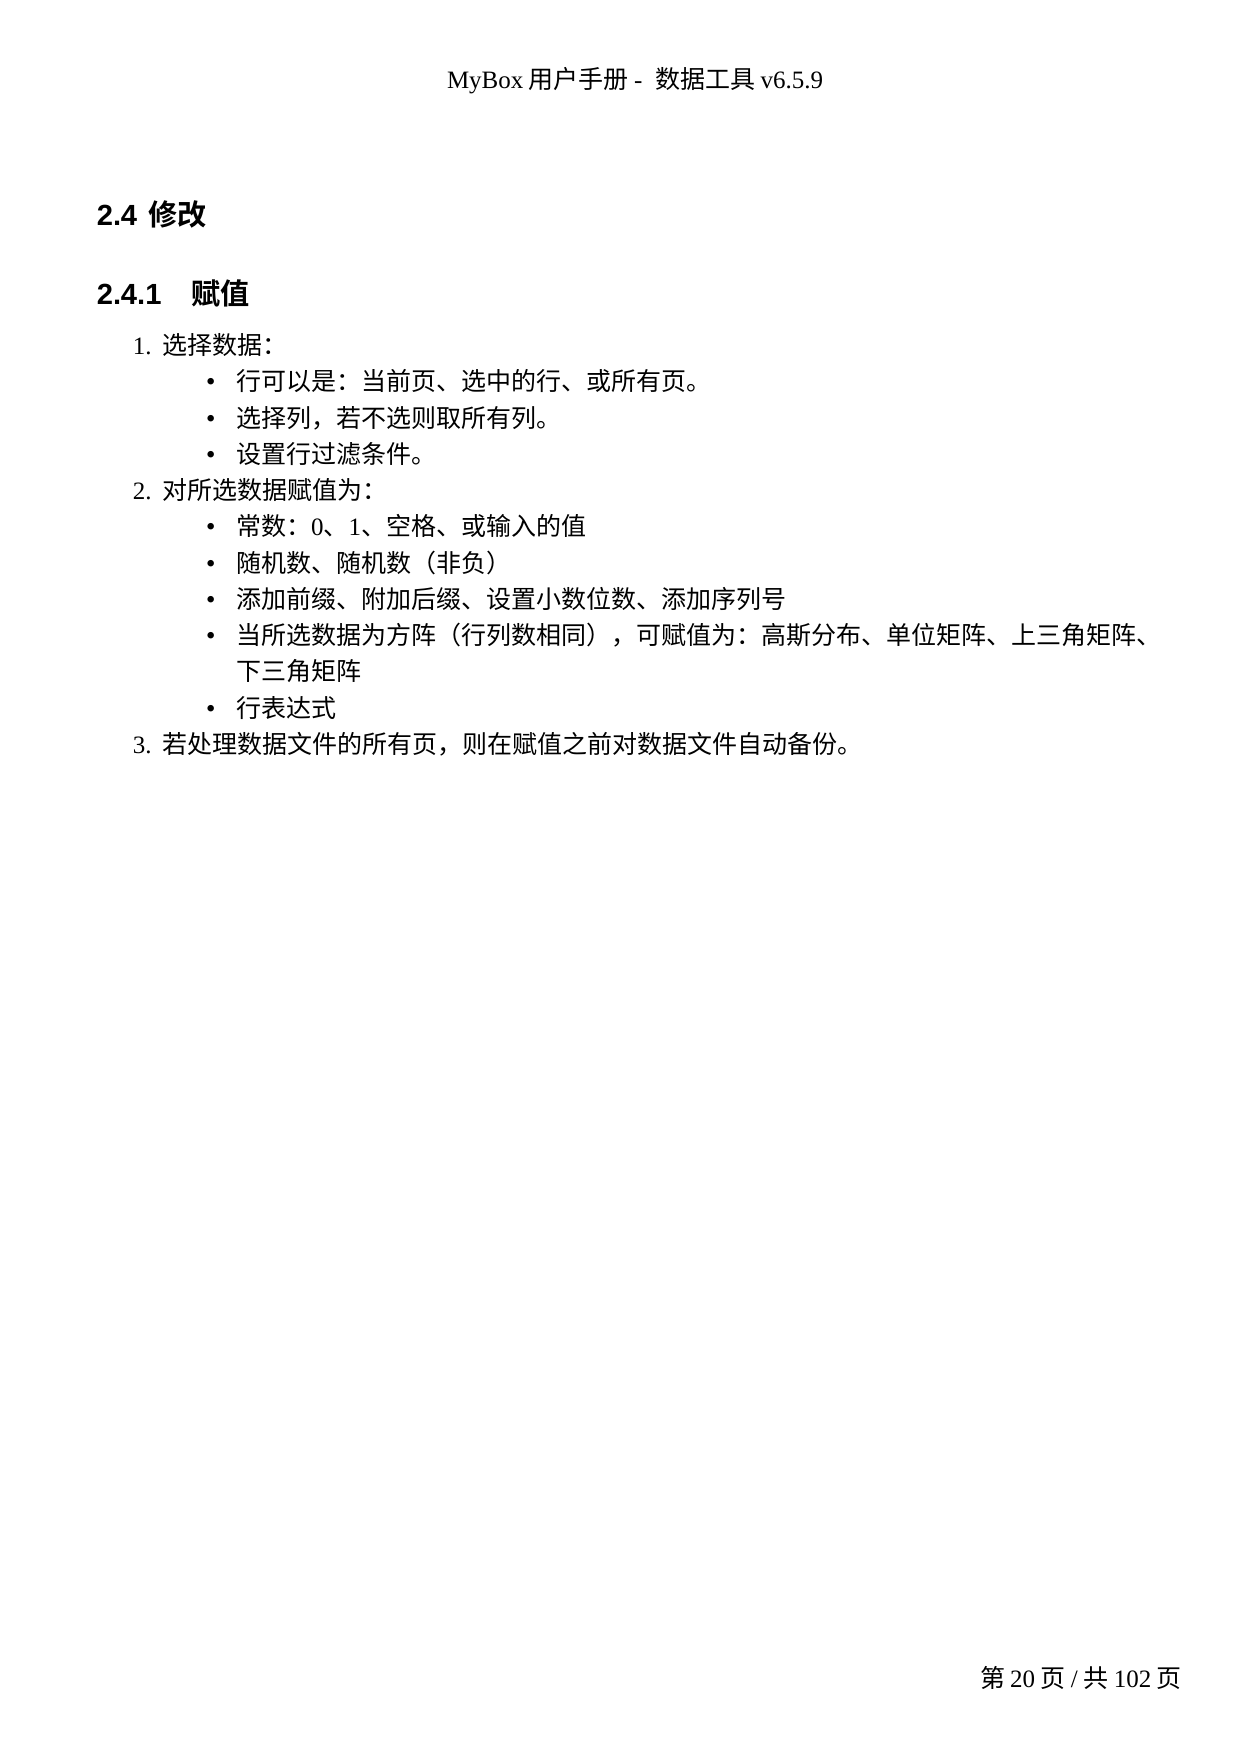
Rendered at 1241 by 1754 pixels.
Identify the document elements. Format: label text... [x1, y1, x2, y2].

list 随机数、随机数（非负） [206, 543, 1181, 579]
list 若处理数据文件的所有页，则在赋值之前对数据文件自动备份。 [133, 724, 1181, 761]
list 对所选数据赋值为： [133, 471, 1181, 507]
list 当所选数据为方阵（行列数相同），可赋值为：高斯分布、单位矩阵、上三角矩阵、下三角矩阵 [206, 616, 1181, 688]
list 行可以是：当前页、选中的行、或所有页。 [206, 362, 1181, 398]
list 常数：0、1、空格、或输入的值 [206, 507, 1181, 543]
list 添加前缀、附加后缀、设置小数位数、添加序列号 [206, 579, 1181, 616]
list 选择列，若不选则取所有列。 [206, 398, 1181, 434]
subtitle 修改 [88, 191, 1181, 233]
list 选择数据： [133, 326, 1181, 362]
list 行表达式 [206, 688, 1181, 724]
list 设置行过滤条件。 [206, 434, 1181, 471]
subtitle 赋值 [88, 271, 1181, 313]
